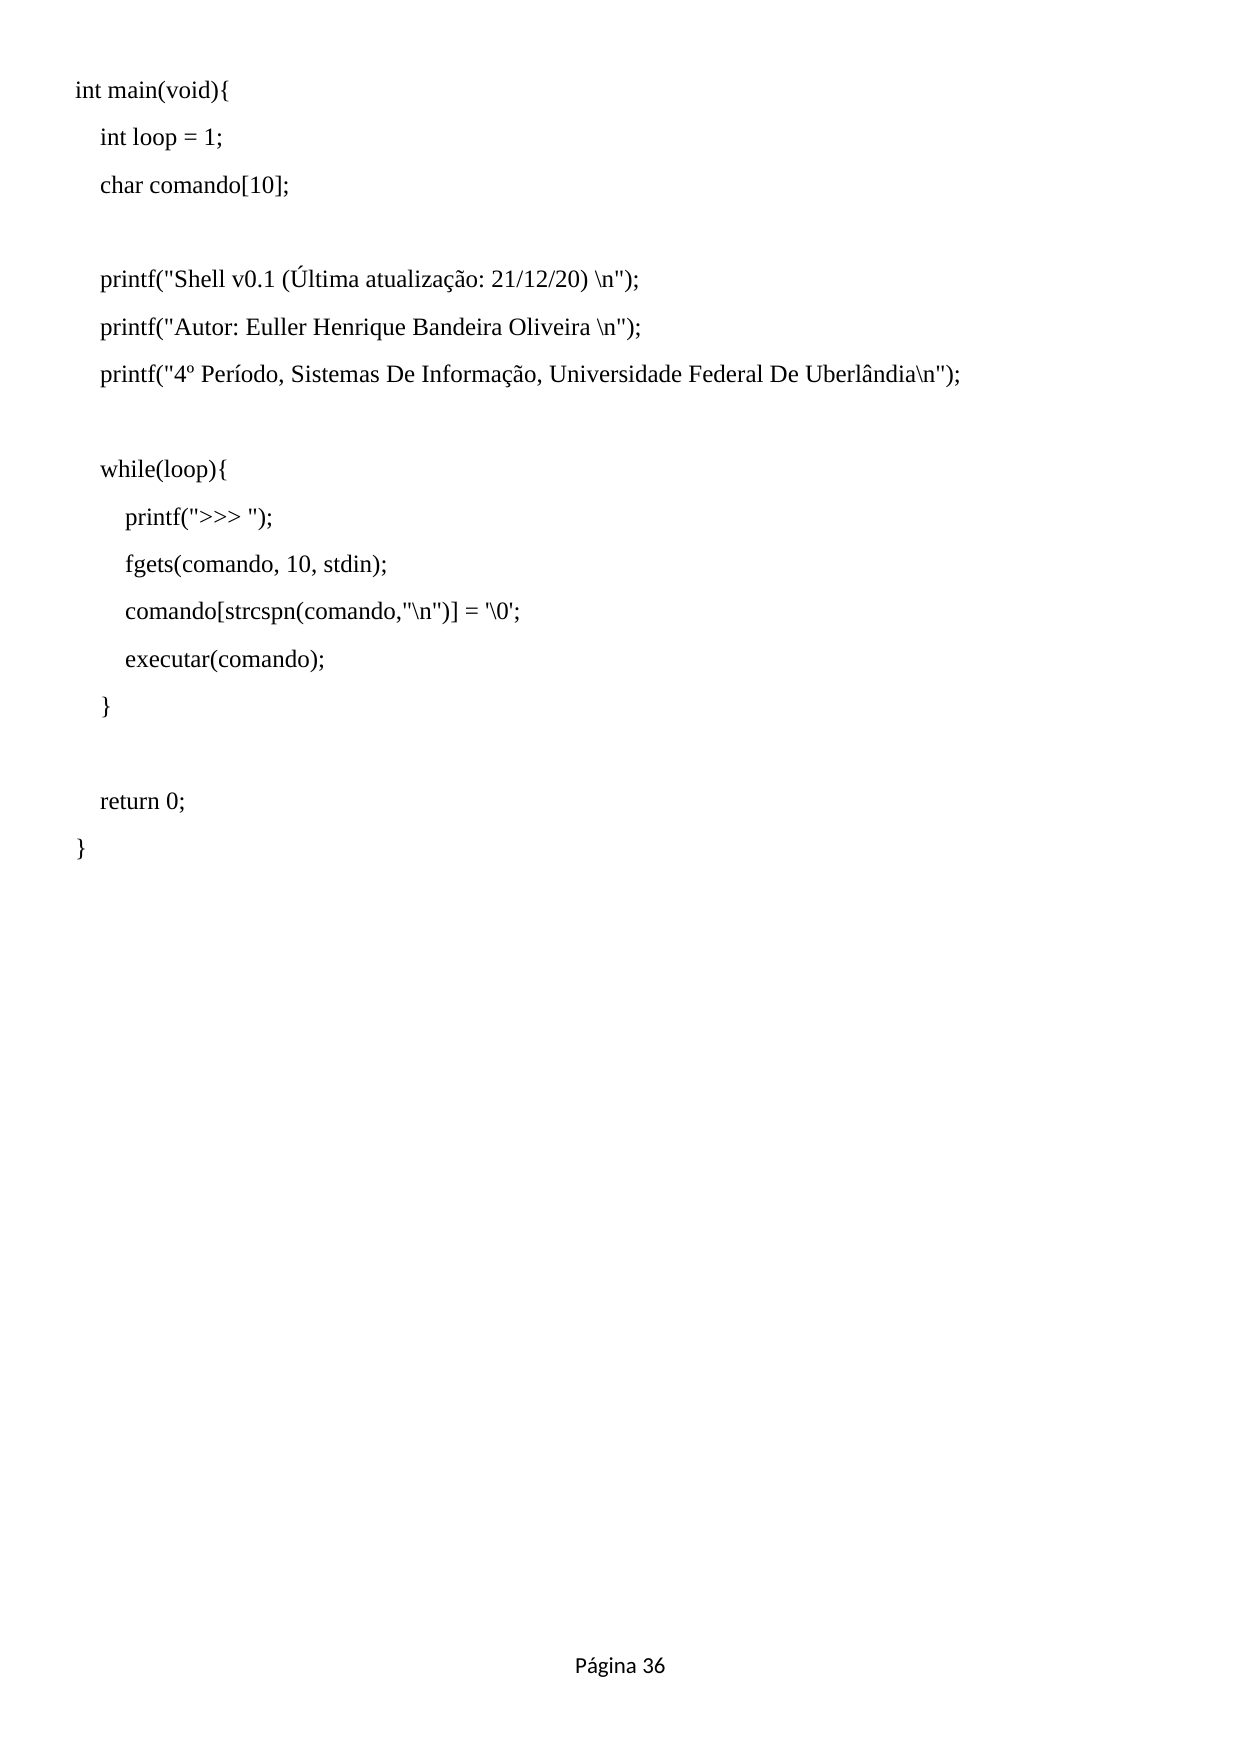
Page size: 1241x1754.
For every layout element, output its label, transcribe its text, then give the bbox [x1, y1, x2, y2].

text while(loop){ [75, 454, 1165, 483]
text comando[strcspn(comando,"\n")] = '\0'; [75, 596, 1165, 625]
text return 0; [75, 786, 1165, 815]
text printf("Shell v0.1 (Última atualização: 21/12/20) \n"); [75, 264, 1165, 293]
text printf(">>> "); [75, 502, 1165, 530]
text printf("Autor: Euller Henrique Bandeira Oliveira \n"); [75, 312, 1165, 341]
text executar(comando); [75, 644, 1165, 672]
text printf("4º Período, Sistemas De Informação, Universidade Federal De Uberlândia\n"); [75, 359, 1165, 388]
text } [75, 691, 1165, 720]
text int main(void){ [75, 75, 1165, 104]
text fgets(comando, 10, stdin); [75, 549, 1165, 578]
text int loop = 1; [75, 122, 1165, 151]
text char comando[10]; [75, 170, 1165, 198]
text } [75, 833, 1165, 862]
